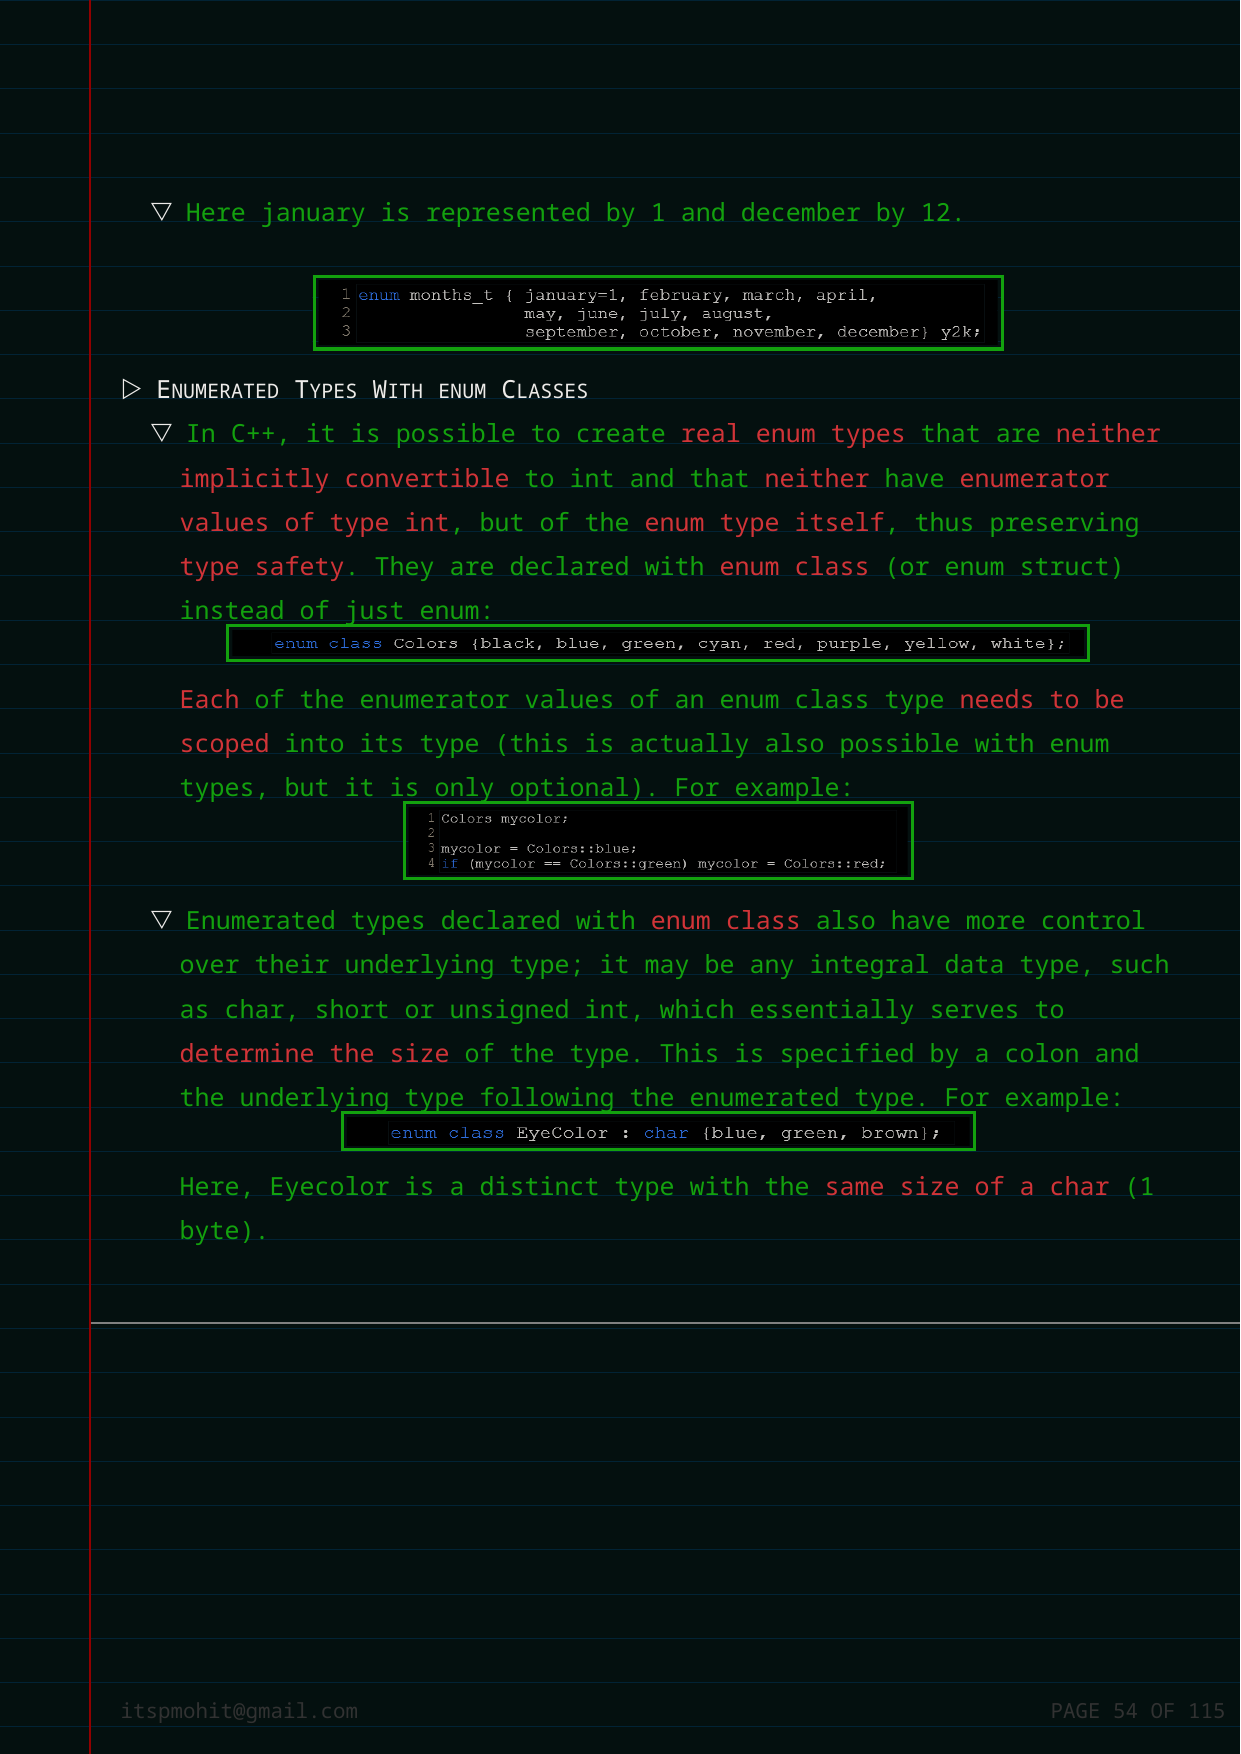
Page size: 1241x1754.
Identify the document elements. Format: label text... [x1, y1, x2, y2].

picture [232, 630, 1084, 656]
list Enumerated types declared with enum class also have more control over their underlying type; it may be any integral data type, such as char, short or unsigned int, which essentially serves to determine the size of the type. This is specified by a colon and the underlying type following the enumerated type. For example: Here, Eyecolor is a distinct type with the same size of a char (1 byte). [150, 894, 1196, 1293]
picture [408, 807, 908, 875]
picture [318, 280, 998, 345]
list Here january is represented by 1 and december by 12. [150, 186, 1196, 363]
list [150, 97, 1196, 186]
list [316, 278, 1001, 347]
list Enumerated Types With enum Classes [120, 363, 1196, 407]
list In C++, it is possible to create real enum types that are neither implicitly convertible to int and that neither have enumerator values of type int, but of the enum type itself, thus preserving type safety. They are declared with enum class (or enum struct) instead of just enum: Each of the enumerator values of an enum class type needs to be scoped into its type (this is actually also possible with enum types, but it is only optional). For example: [150, 407, 1196, 894]
picture [346, 1117, 970, 1146]
